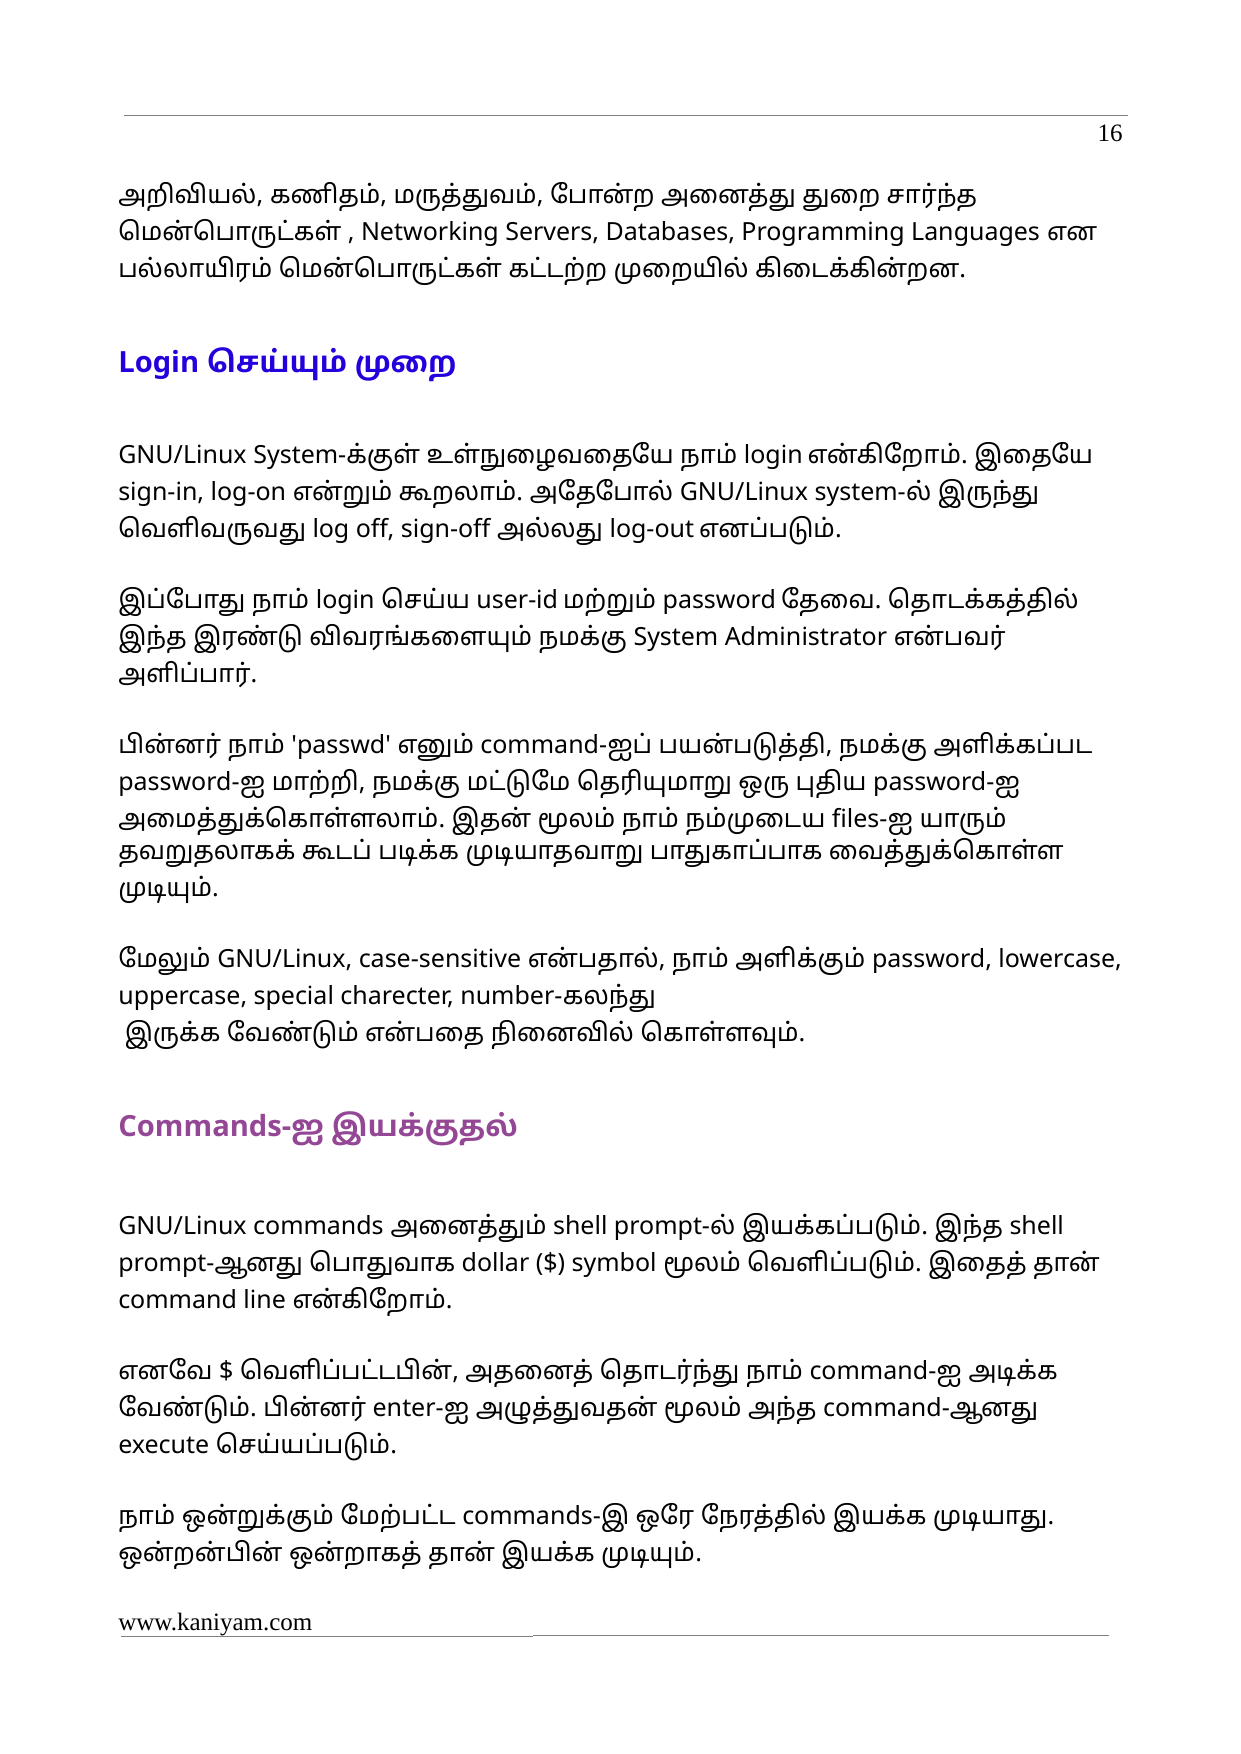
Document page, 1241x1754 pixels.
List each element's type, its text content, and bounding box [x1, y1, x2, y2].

text பின்னர் நாம் 'passwd' எனும் command-ஐப் பயன்படுத்தி, நமக்கு அளிக்கப்பட password-ஐ மாற்றி, நமக்கு மட்டுமே தெரியுமாறு ஒரு புதிய password-ஐ அமைத்துக்கொள்ளலாம். இதன் மூலம் நாம் நம்முடைய files-ஐ யாரும் தவறுதலாகக் கூடப் படிக்க முடியாதவாறு பாதுகாப்பாக வைத்துக்கொள்ள முடியும். [118, 726, 1122, 907]
text GNU/Linux System-க்குள் உள்நுழைவதையே நாம் loginஎன்கிறோம். இதையே sign-in, log-on என்றும் கூறலாம். அதேபோல் GNU/Linux system-ல் இருந்து வெளிவருவது log off, sign-off அல்லது log-outஎனப்படும். இப்போது நாம் login செய்ய user-idமற்றும் passwordதேவை. தொடக்கத்தில் இந்த இரண்டு விவரங்களையும் நமக்கு System Administrator என்பவர் அளிப்பார். [118, 436, 1122, 692]
text GNU/Linux commands அனைத்தும் shell prompt-ல் இயக்கப்படும். இந்த shell prompt-ஆனது பொதுவாக dollar ($) symbol மூலம் வெளிப்படும். இதைத் தான் command line என்கிறோம். [118, 1208, 1122, 1318]
subtitle Commands-ஐ இயக்குதல் [118, 1106, 1122, 1148]
text அறிவியல், கணிதம், மருத்துவம், போன்ற அனைத்து துறை சார்ந்த மென்பொருட்கள் , Networking Servers, Databases, Programming Languages என பல்லாயிரம் மென்பொருட்கள் கட்டற்ற முறையில் கிடைக்கின்றன. [118, 176, 1122, 316]
text நாம் ஒன்றுக்கும் மேற்பட்ட commands-இ ஒரே நேரத்தில் இயக்க முடியாது. ஒன்றன்பின் ஒன்றாகத் தான் இயக்க முடியும். [118, 1498, 1122, 1572]
subtitle Login செய்யும் முறை [118, 341, 1122, 384]
text மேலும் GNU/Linux, case-sensitive என்பதால், நாம் அளிக்கும் password, lowercase, uppercase, special charecter, number-கலந்து இருக்க வேண்டும் என்பதை நினைவில் கொள்ளவும். [118, 941, 1122, 1081]
text எனவே $ வெளிப்பட்டபின், அதனைத் தொடர்ந்து நாம் command-ஐ அடிக்க வேண்டும். பின்னர் enter-ஐ அழுத்துவதன் மூலம் அந்த command-ஆனது execute செய்யப்படும். [118, 1353, 1122, 1463]
